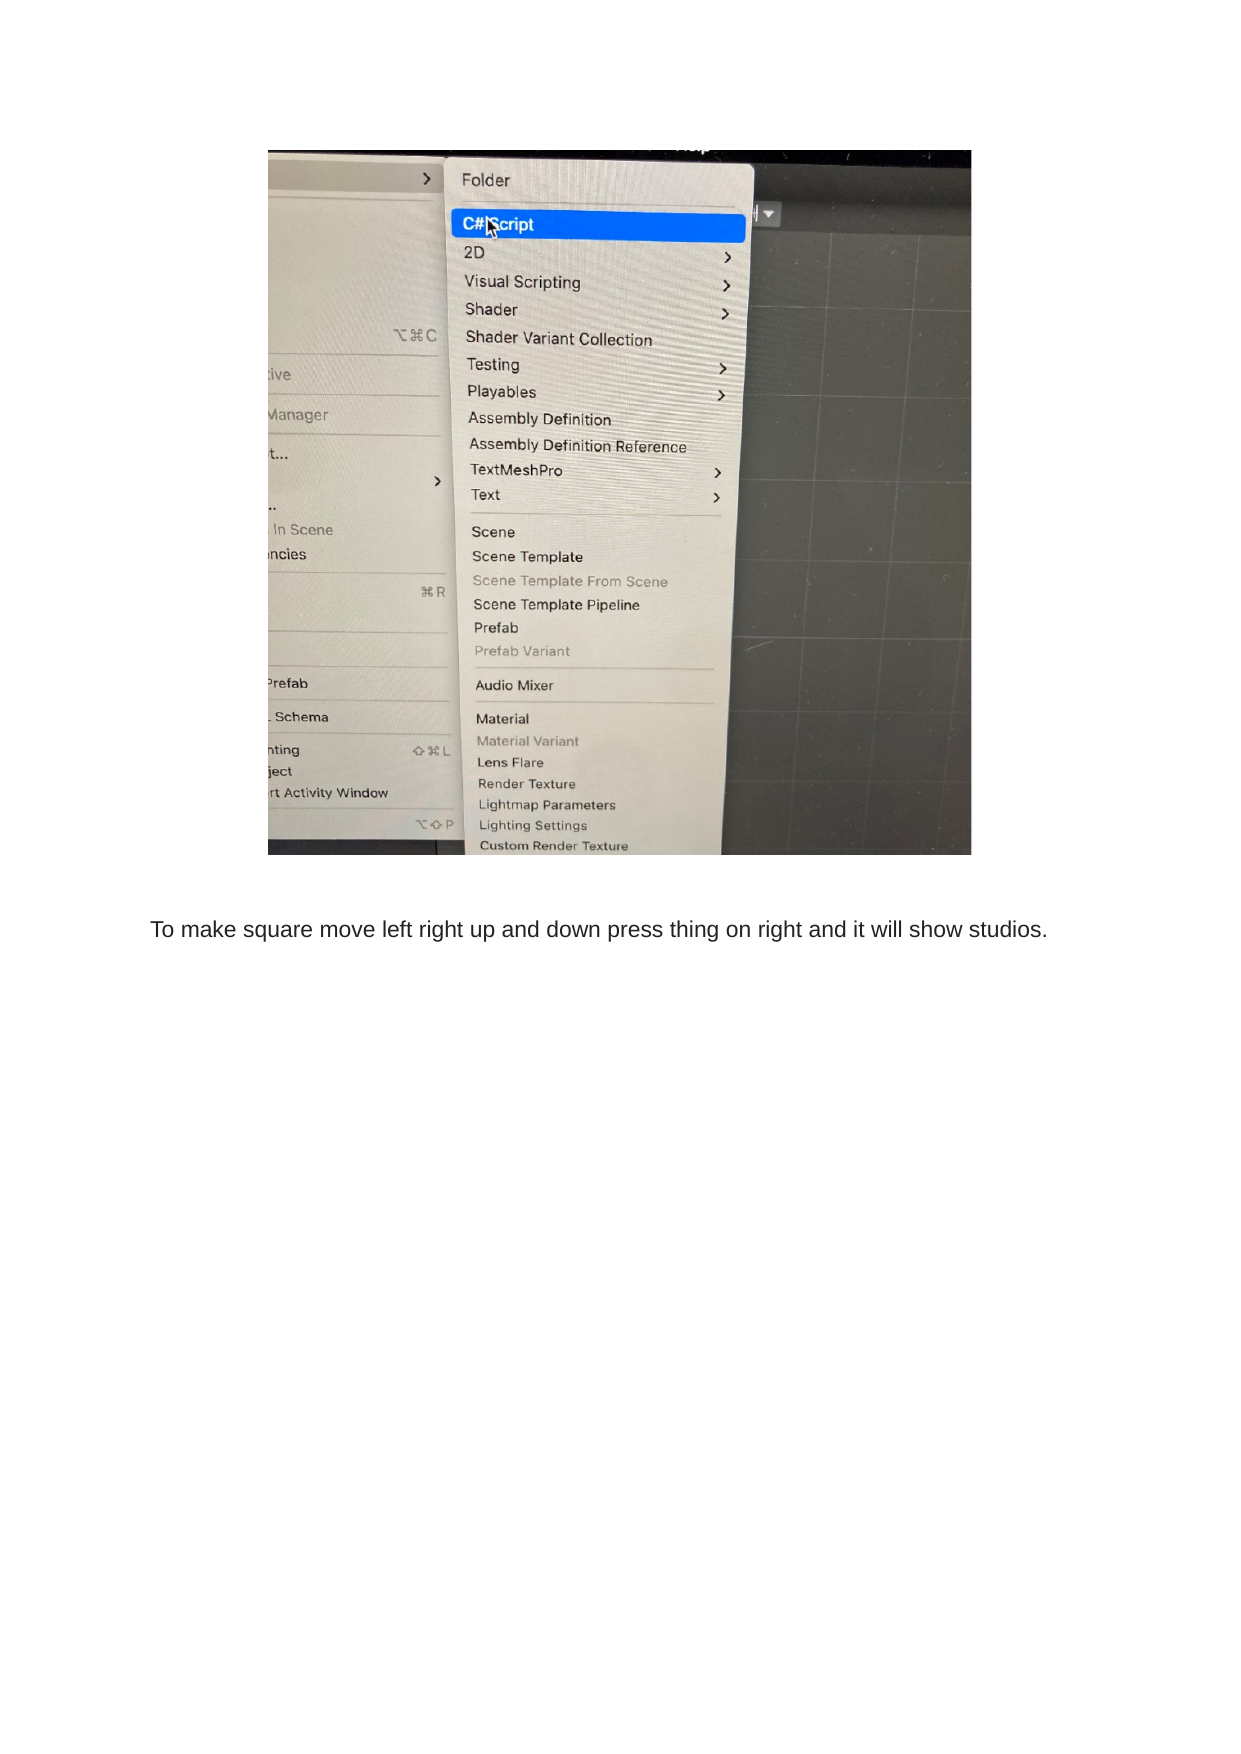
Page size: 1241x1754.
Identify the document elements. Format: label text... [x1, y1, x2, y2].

text To make square move left right up and down press thing on right and it will show studios. [150, 916, 1090, 942]
